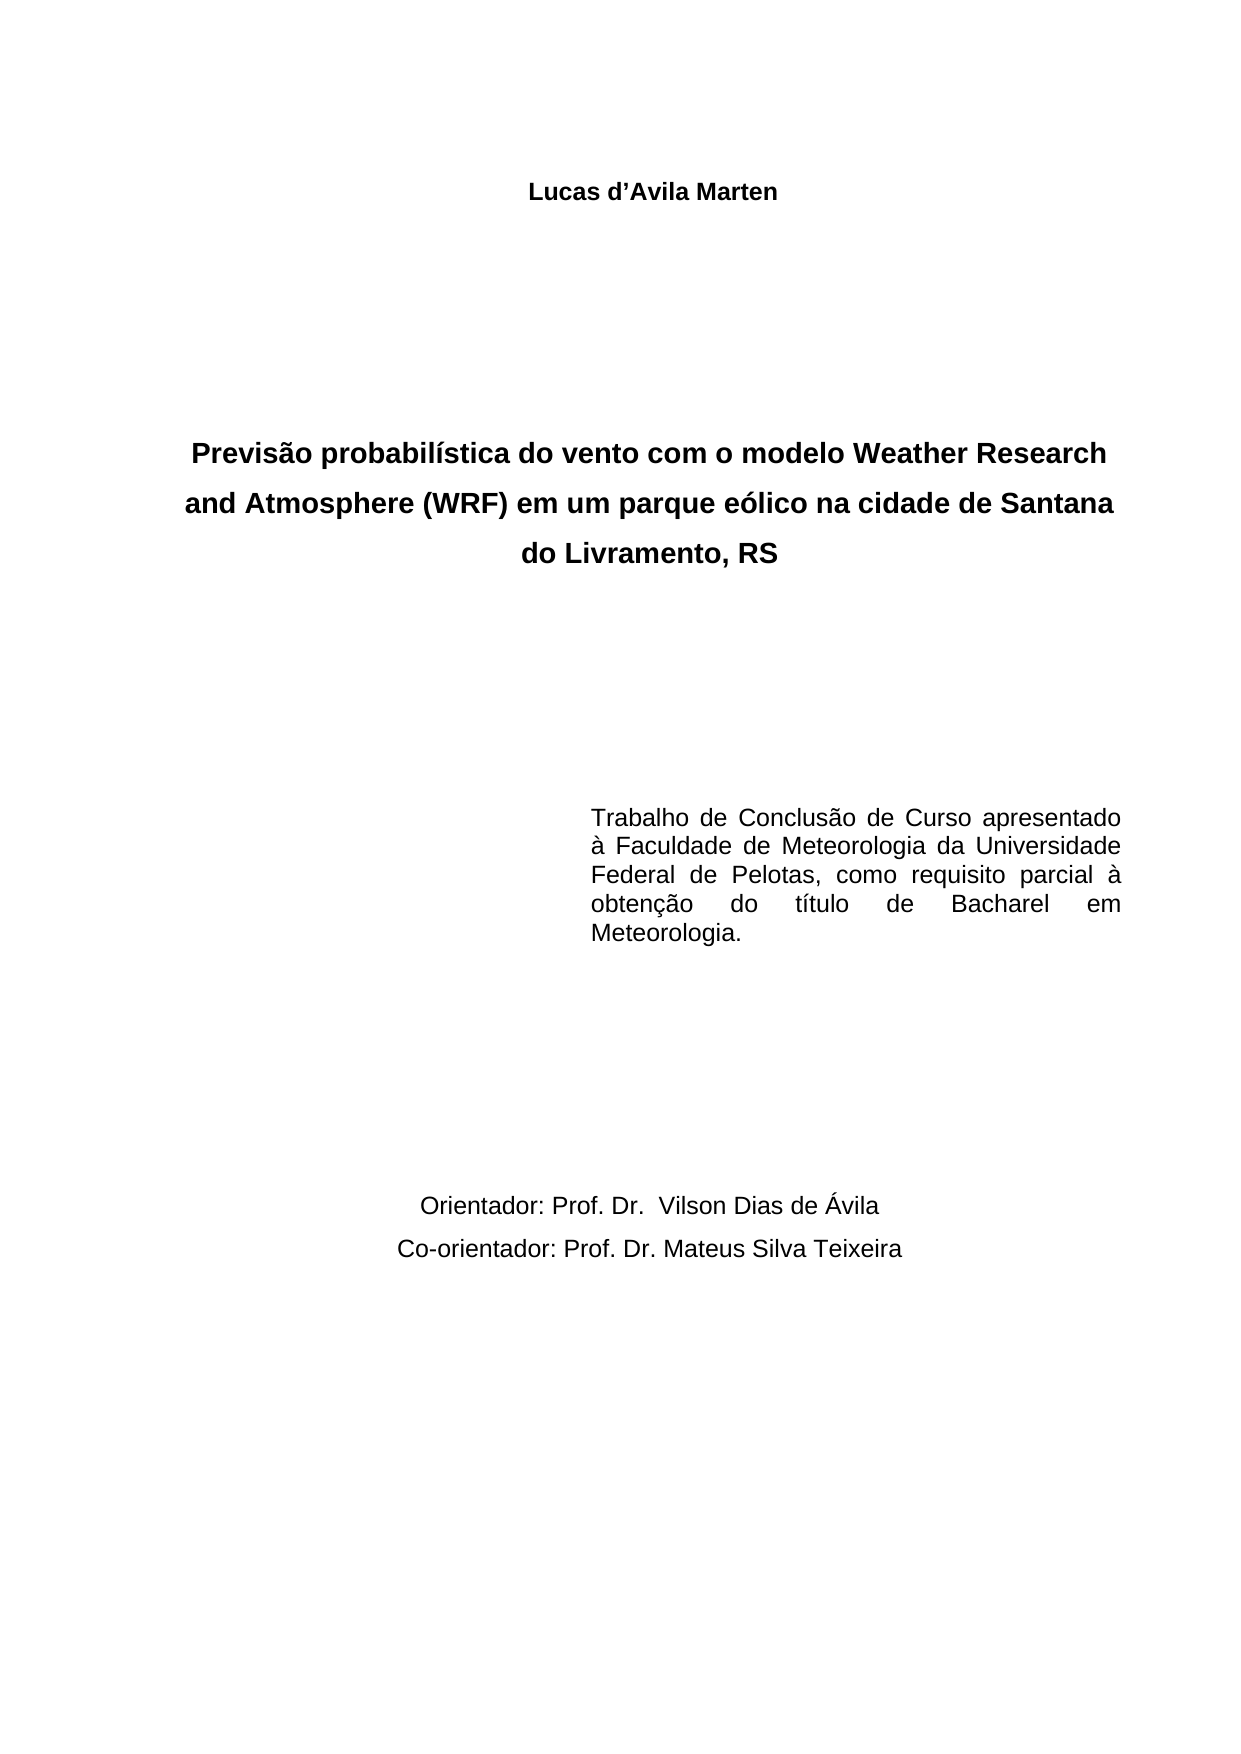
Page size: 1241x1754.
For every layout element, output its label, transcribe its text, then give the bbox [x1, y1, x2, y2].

text Previsão probabilística do vento com o modelo Weather Research and Atmosphere (WRF) em um parque eólico na cidade de Santana do Livramento, RS [177, 436, 1122, 570]
text Orientador: Prof. Dr. Vilson Dias de Ávila [177, 1191, 1122, 1219]
text Co-orientador: Prof. Dr. Mateus Silva Teixeira [177, 1234, 1122, 1262]
text Lucas d’Avila Marten [177, 177, 1122, 206]
text Trabalho de Conclusão de Curso apresentado à Faculdade de Meteorologia da Universidade Federal de Pelotas, como requisito parcial à obtenção do título de Bacharel em Meteorologia. [591, 802, 1122, 946]
